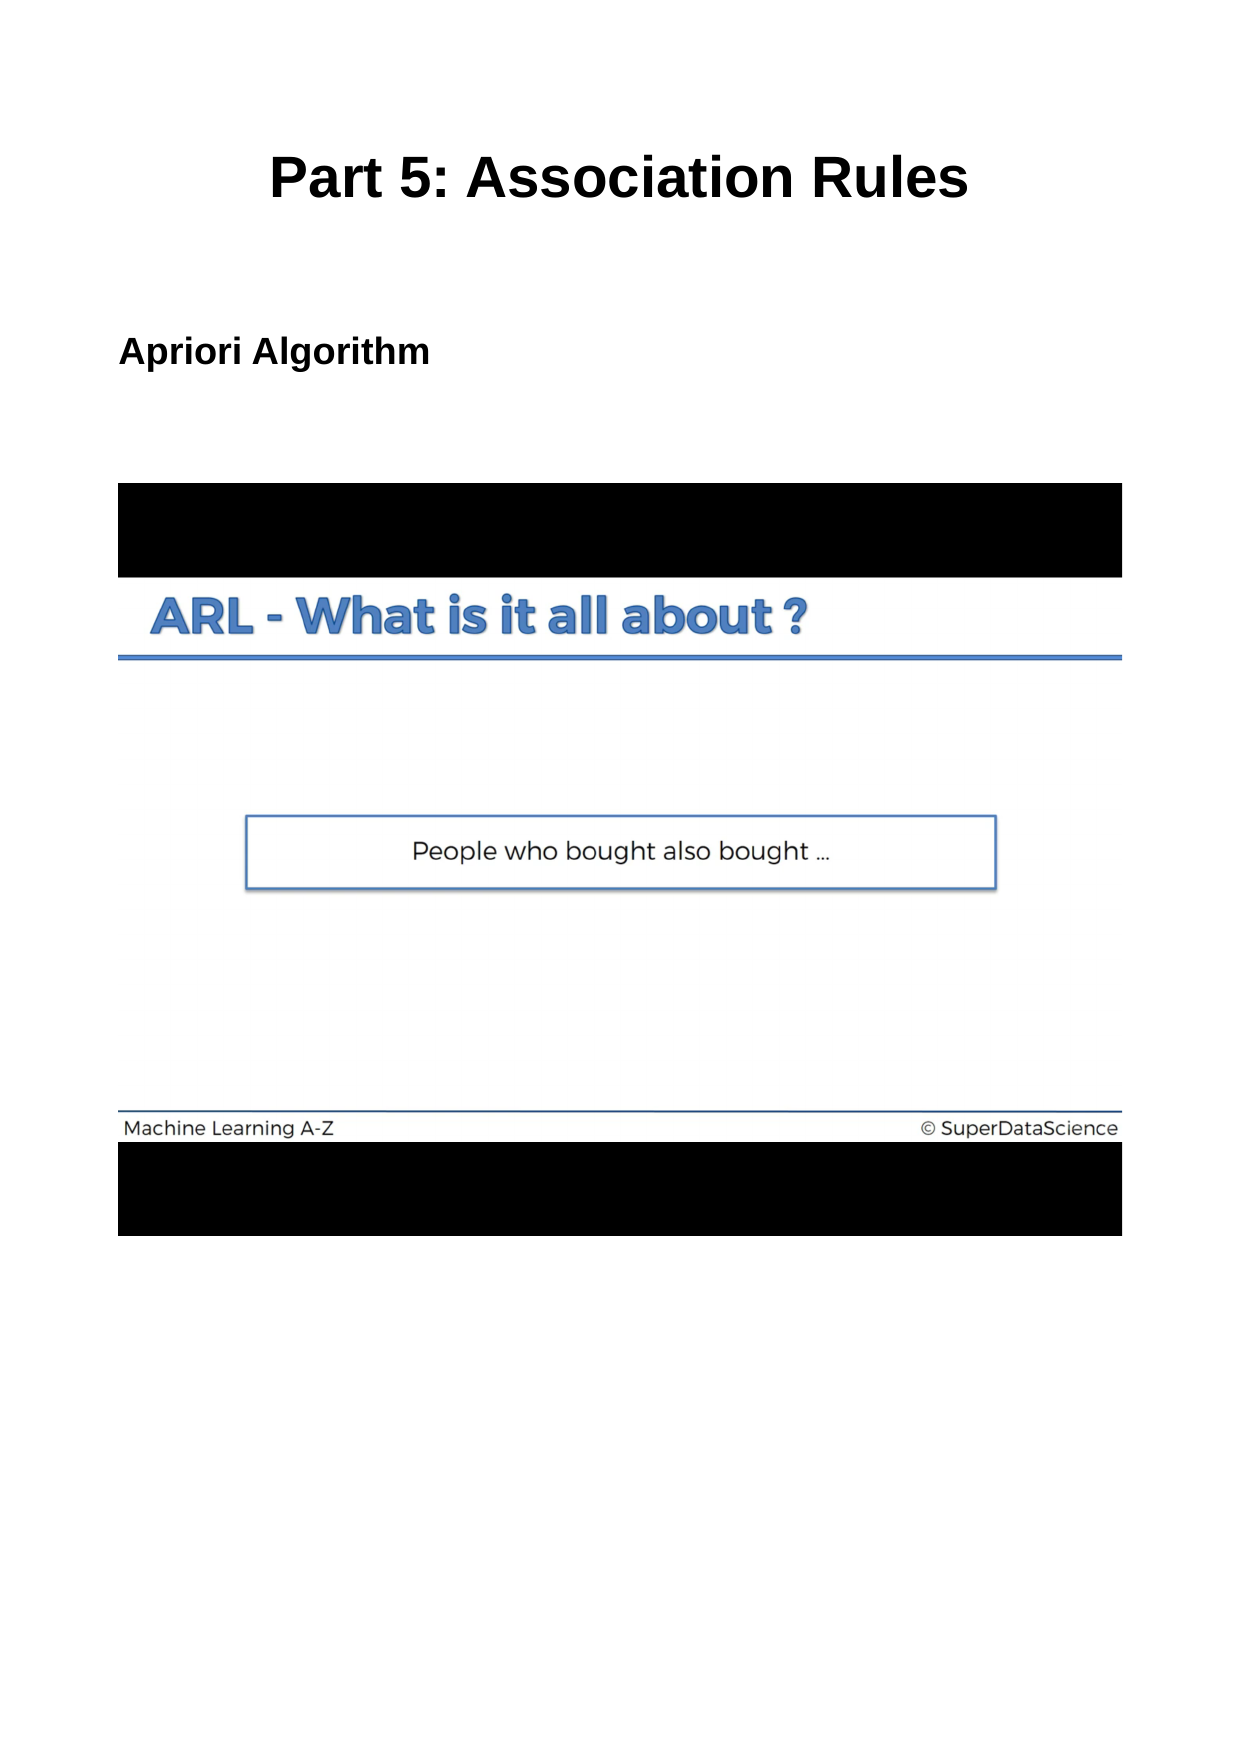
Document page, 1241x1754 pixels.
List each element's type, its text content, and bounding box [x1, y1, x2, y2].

subtitle Apriori Algorithm [118, 329, 1122, 372]
picture [118, 483, 1123, 1236]
title Part 5: Association Rules [118, 143, 1122, 210]
